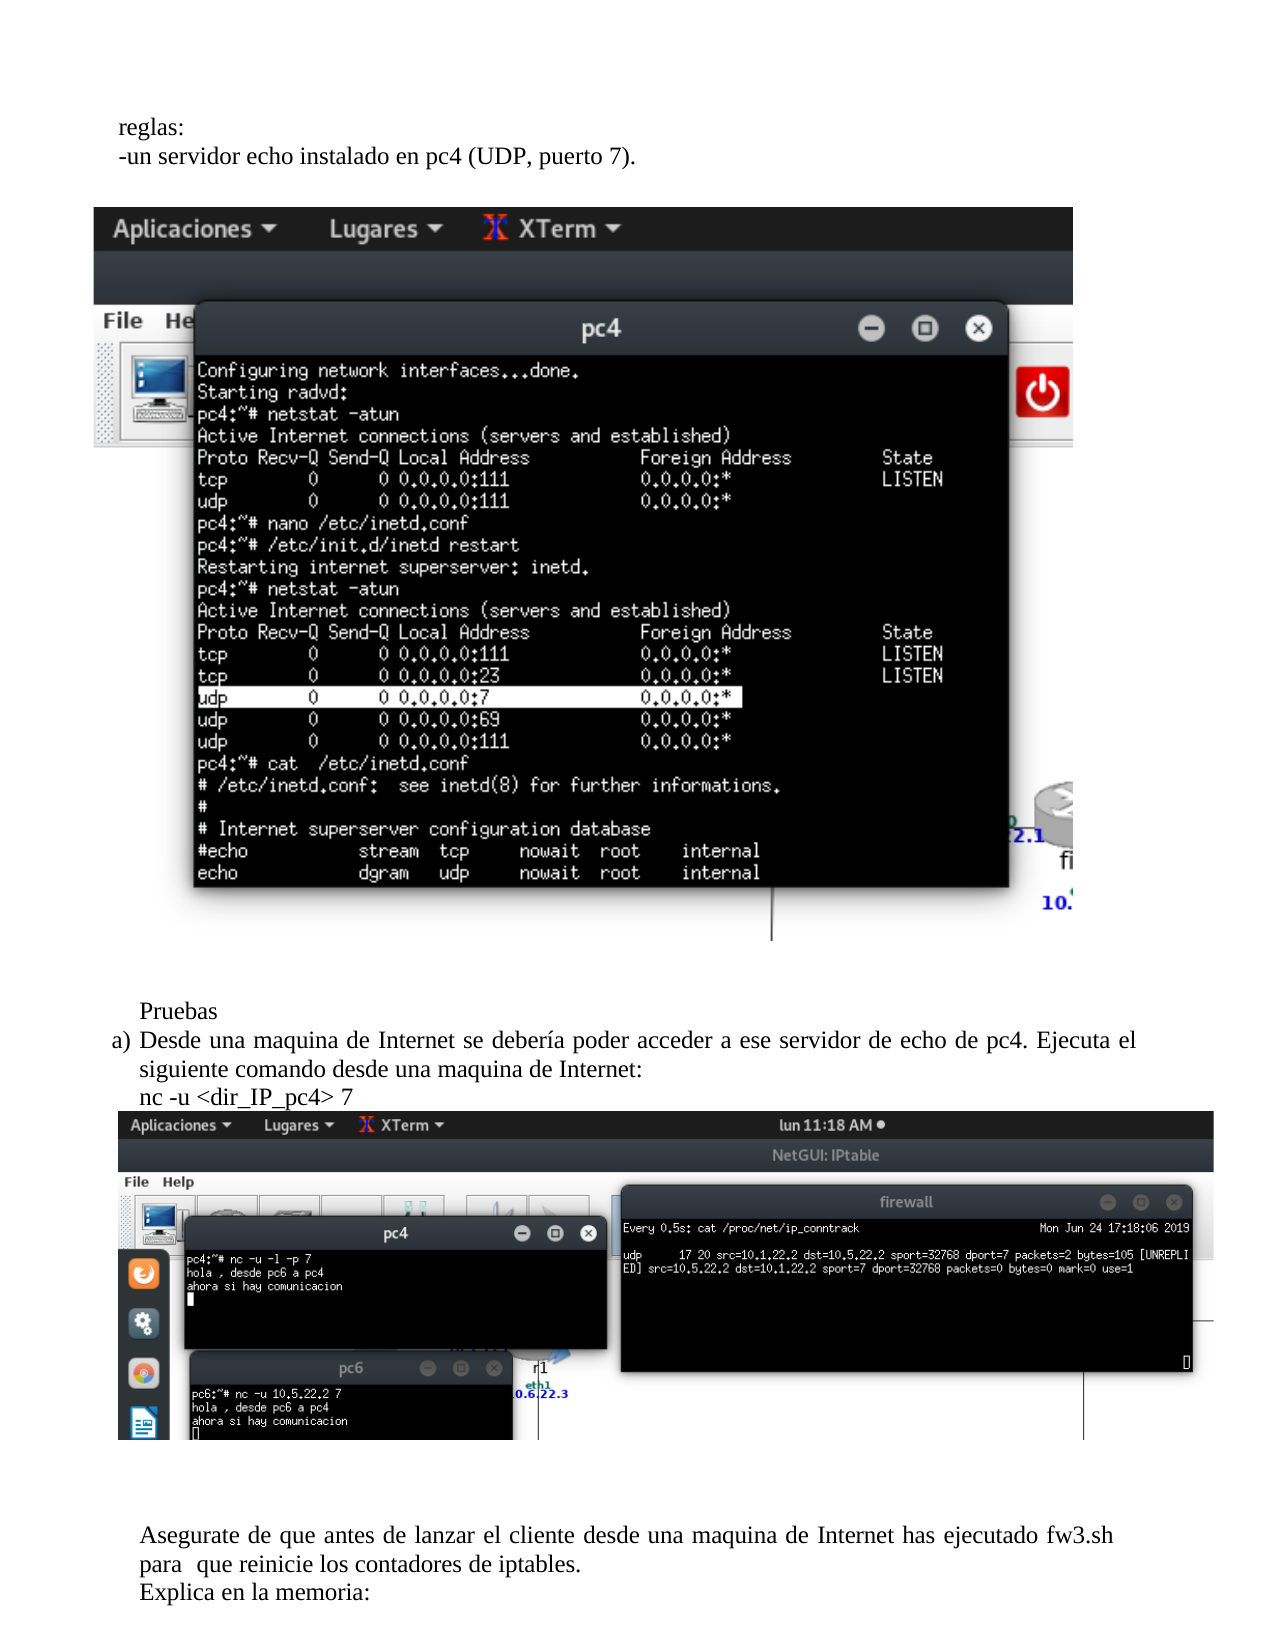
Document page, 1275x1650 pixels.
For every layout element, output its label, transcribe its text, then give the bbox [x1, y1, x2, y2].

text Pruebas [139, 996, 1167, 1025]
picture [118, 1111, 1214, 1440]
text Explica en la memoria: [139, 1577, 1167, 1606]
text Asegurate de que antes de lanzar el cliente desde una maquina de Internet has ejecutado fw3.sh para que reinicie los contadores de iptables. [139, 1520, 1155, 1577]
text -un servidor echo instalado en pc4 (UDP, puerto 7). [118, 141, 1167, 170]
text nc -u <dir_IP_pc4> 7 [139, 1082, 1167, 1111]
list Desde una maquina de Internet se debería poder acceder a ese servidor de echo de pc4. Ejecuta el siguiente comando desde una maquina de Internet: [111, 1025, 1155, 1082]
list Permitir desde Internet unicamente el trafico entrante nuevo hacia la zona DMZ según las siguientes reglas: [106, 112, 1153, 141]
